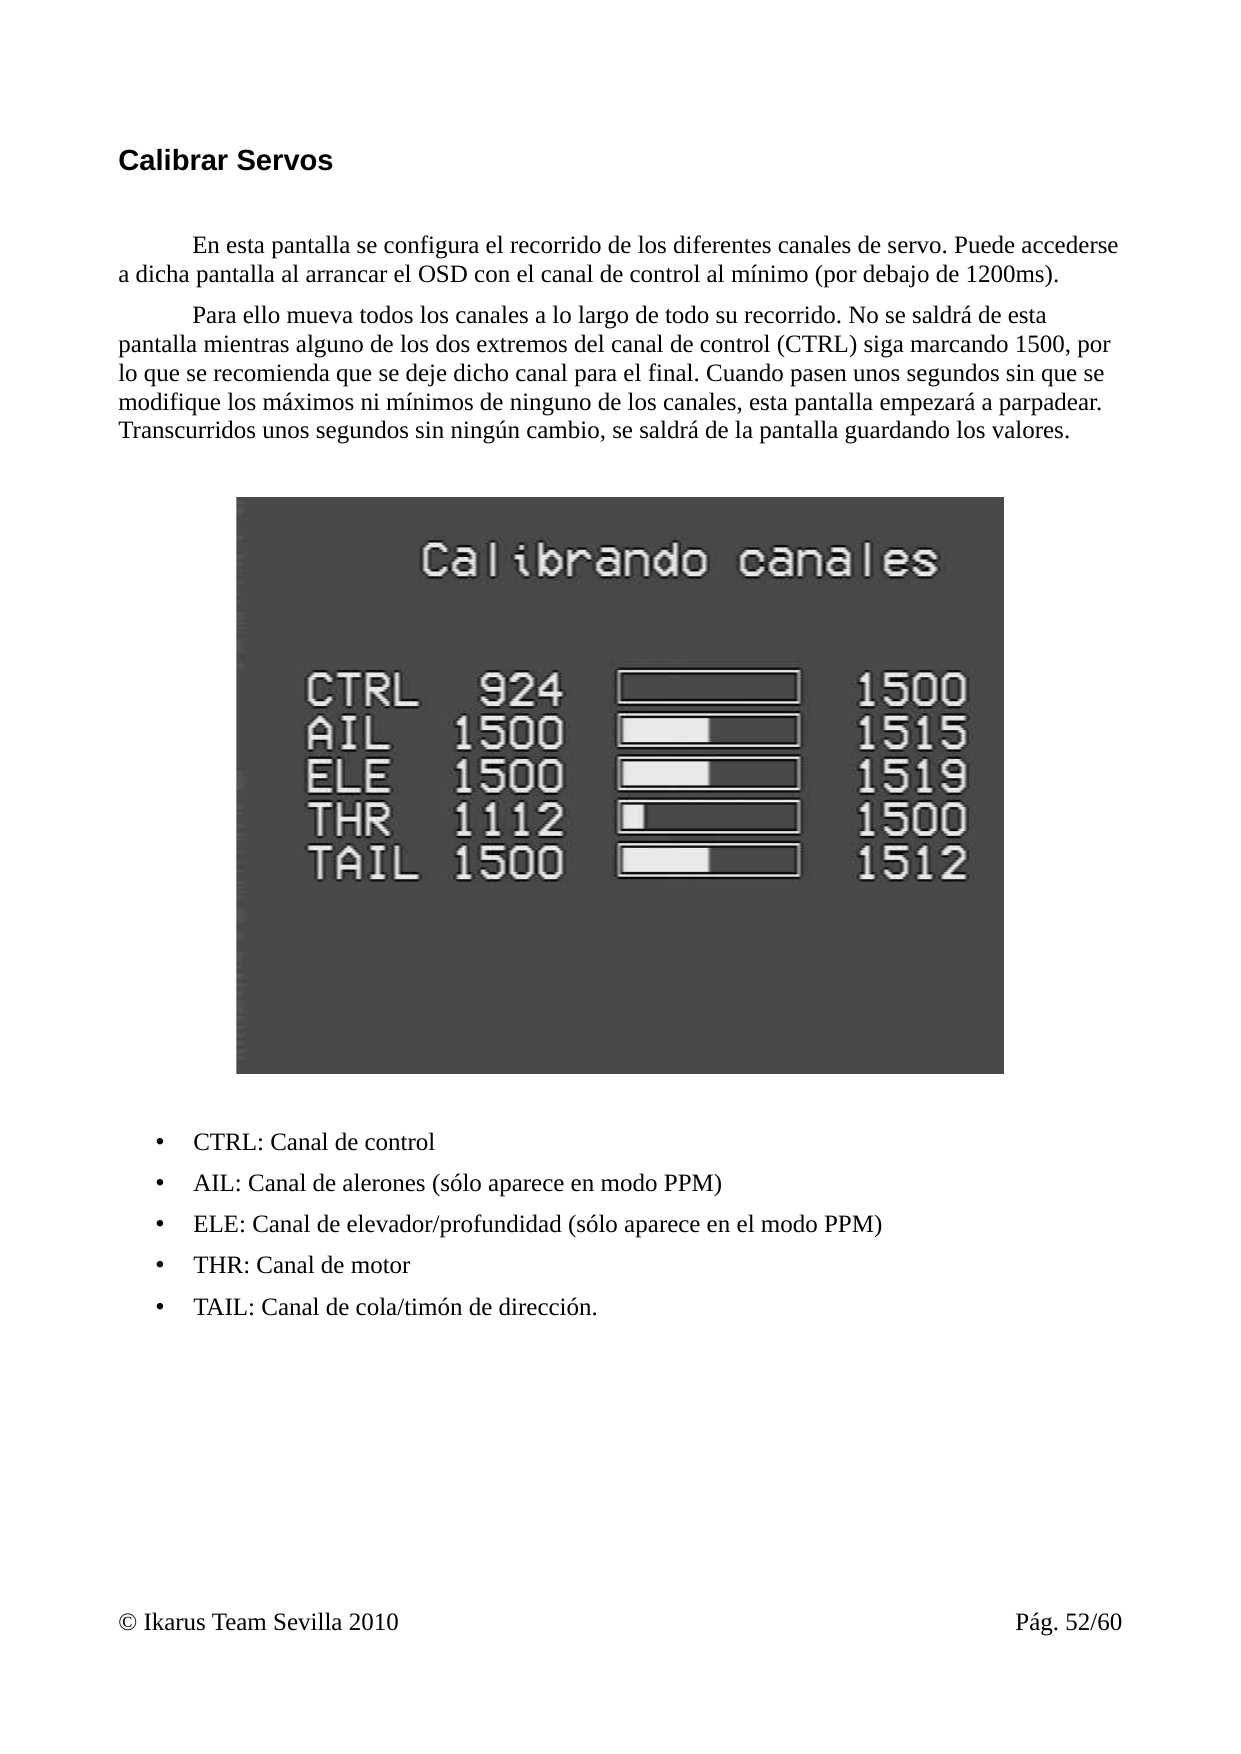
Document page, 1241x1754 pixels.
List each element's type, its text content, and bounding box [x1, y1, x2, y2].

list ELE: Canal de elevador/profundidad (sólo aparece en el modo PPM) [156, 1209, 1122, 1238]
subtitle Calibrar Servos [118, 143, 1122, 177]
list CTRL: Canal de control [156, 1127, 1122, 1156]
list AIL: Canal de alerones (sólo aparece en modo PPM) [156, 1168, 1122, 1197]
list THR: Canal de motor [156, 1251, 1122, 1279]
text Para ello mueva todos los canales a lo largo de todo su recorrido. No se saldrá de esta pantalla mientras alguno de los dos extremos del canal de control (CTRL) siga marcando 1500, por lo que se recomienda que se deje dicho canal para el final. Cuando pasen unos segundos sin que se modifique los máximos ni mínimos de ninguno de los canales, esta pantalla empezará a parpadear. Transcurridos unos segundos sin ningún cambio, se saldrá de la pantalla guardando los valores. [118, 300, 1122, 444]
picture [236, 497, 1004, 1074]
list TAIL: Canal de cola/timón de dirección. [156, 1292, 1122, 1321]
text En esta pantalla se configura el recorrido de los diferentes canales de servo. Puede accederse a dicha pantalla al arrancar el OSD con el canal de control al mínimo (por debajo de 1200ms). [118, 230, 1122, 288]
